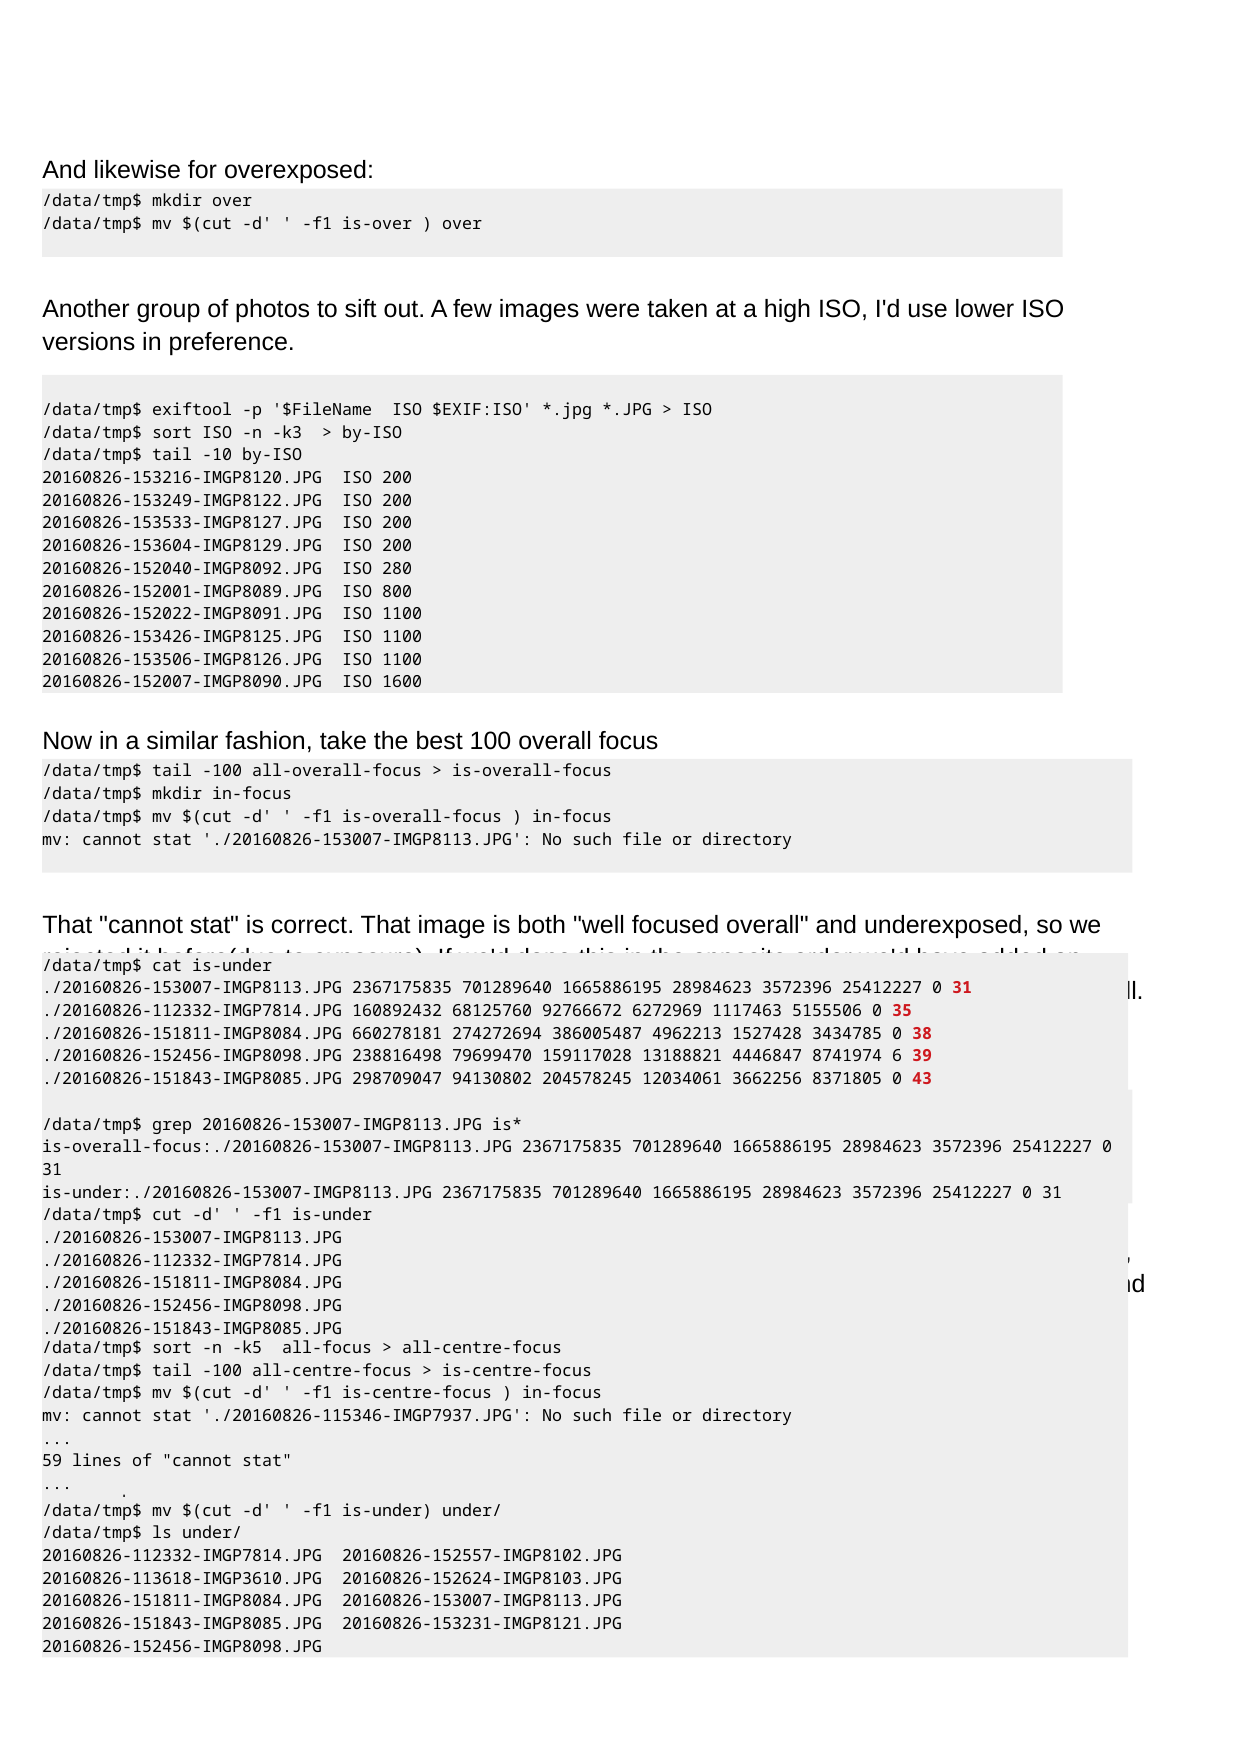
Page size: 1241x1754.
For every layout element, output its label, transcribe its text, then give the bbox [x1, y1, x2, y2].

text That "cannot stat" is correct. That image is both "well focused overall" and underexposed, so we rejected it before(due to exposure). If we'd done this in the opposite order we'd have added an underexposed image to our good set. Would I want to do this? Maybe, I have the negatives after all. So for my working practices maybe I want to do this in to opposite order, or maybe I want more subdivisions? Anyhow I'll assume not for this example. [42, 910, 1152, 1071]
text And likewise for overexposed: [42, 156, 1152, 184]
text Now in a similar fashion, take the best 100 overall focus [42, 726, 1152, 755]
text Another group of photos to sift out. A few images were taken at a high ISO, I'd use lower ISO versions in preference. [42, 294, 1152, 356]
